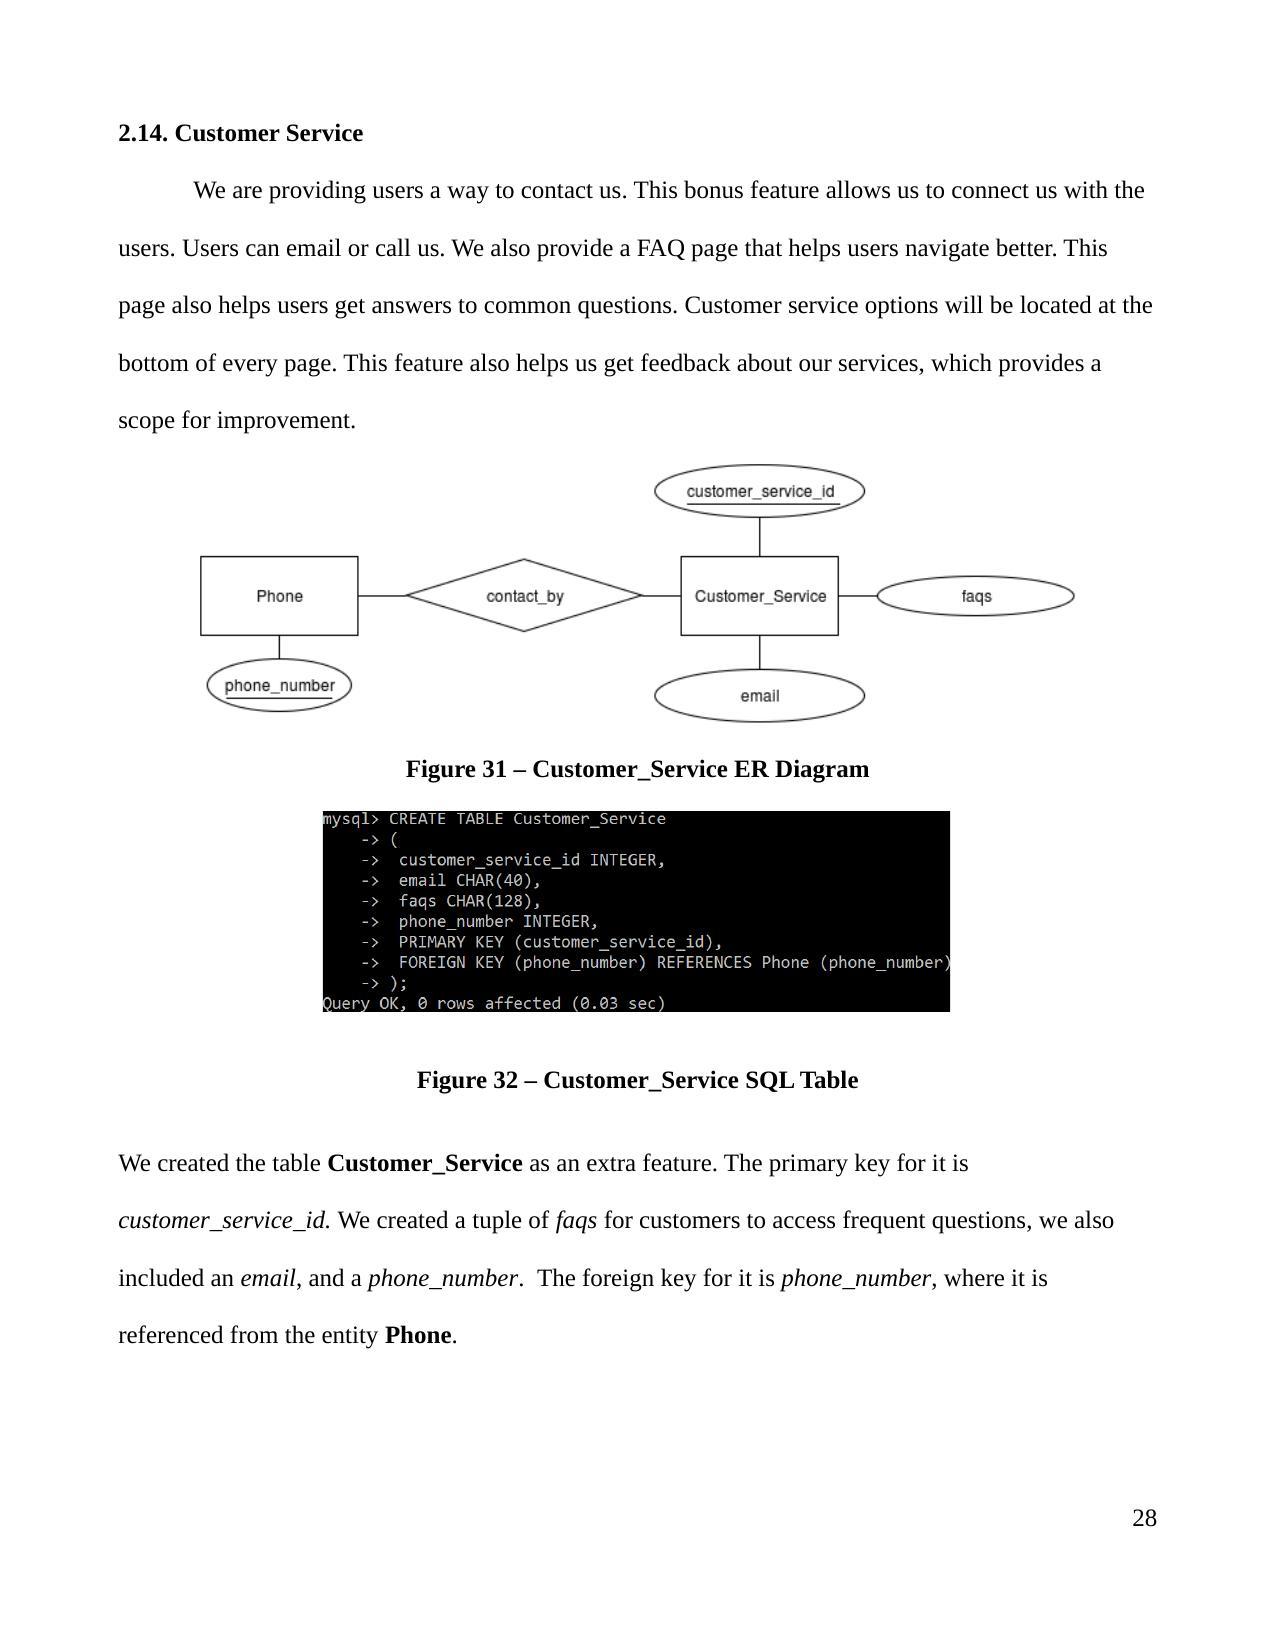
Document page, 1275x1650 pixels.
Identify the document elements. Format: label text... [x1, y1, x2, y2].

text We are providing users a way to contact us. This bonus feature allows us to connect us with the users. Users can email or call us. We also provide a FAQ page that helps users navigate better. This page also helps users get answers to common questions. Customer service options will be located at the bottom of every page. This feature also helps us get feedback about our services, which provides a scope for improvement. [118, 176, 1157, 434]
text Figure 32 – Customer_Service SQL Table [118, 1066, 1157, 1094]
text We created the table Customer_Service as an extra feature. The primary key for it is customer_service_id. We created a tuple of faqs for customers to access frequent questions, we also included an email, and a phone_number. The foreign key for it is phone_number, where it is referenced from the entity Phone. [118, 1148, 1157, 1349]
text Figure 31 – Customer_Service ER Diagram [118, 754, 1157, 783]
picture [322, 811, 951, 1012]
subtitle Customer Service [118, 118, 1157, 147]
picture [199, 463, 1076, 724]
